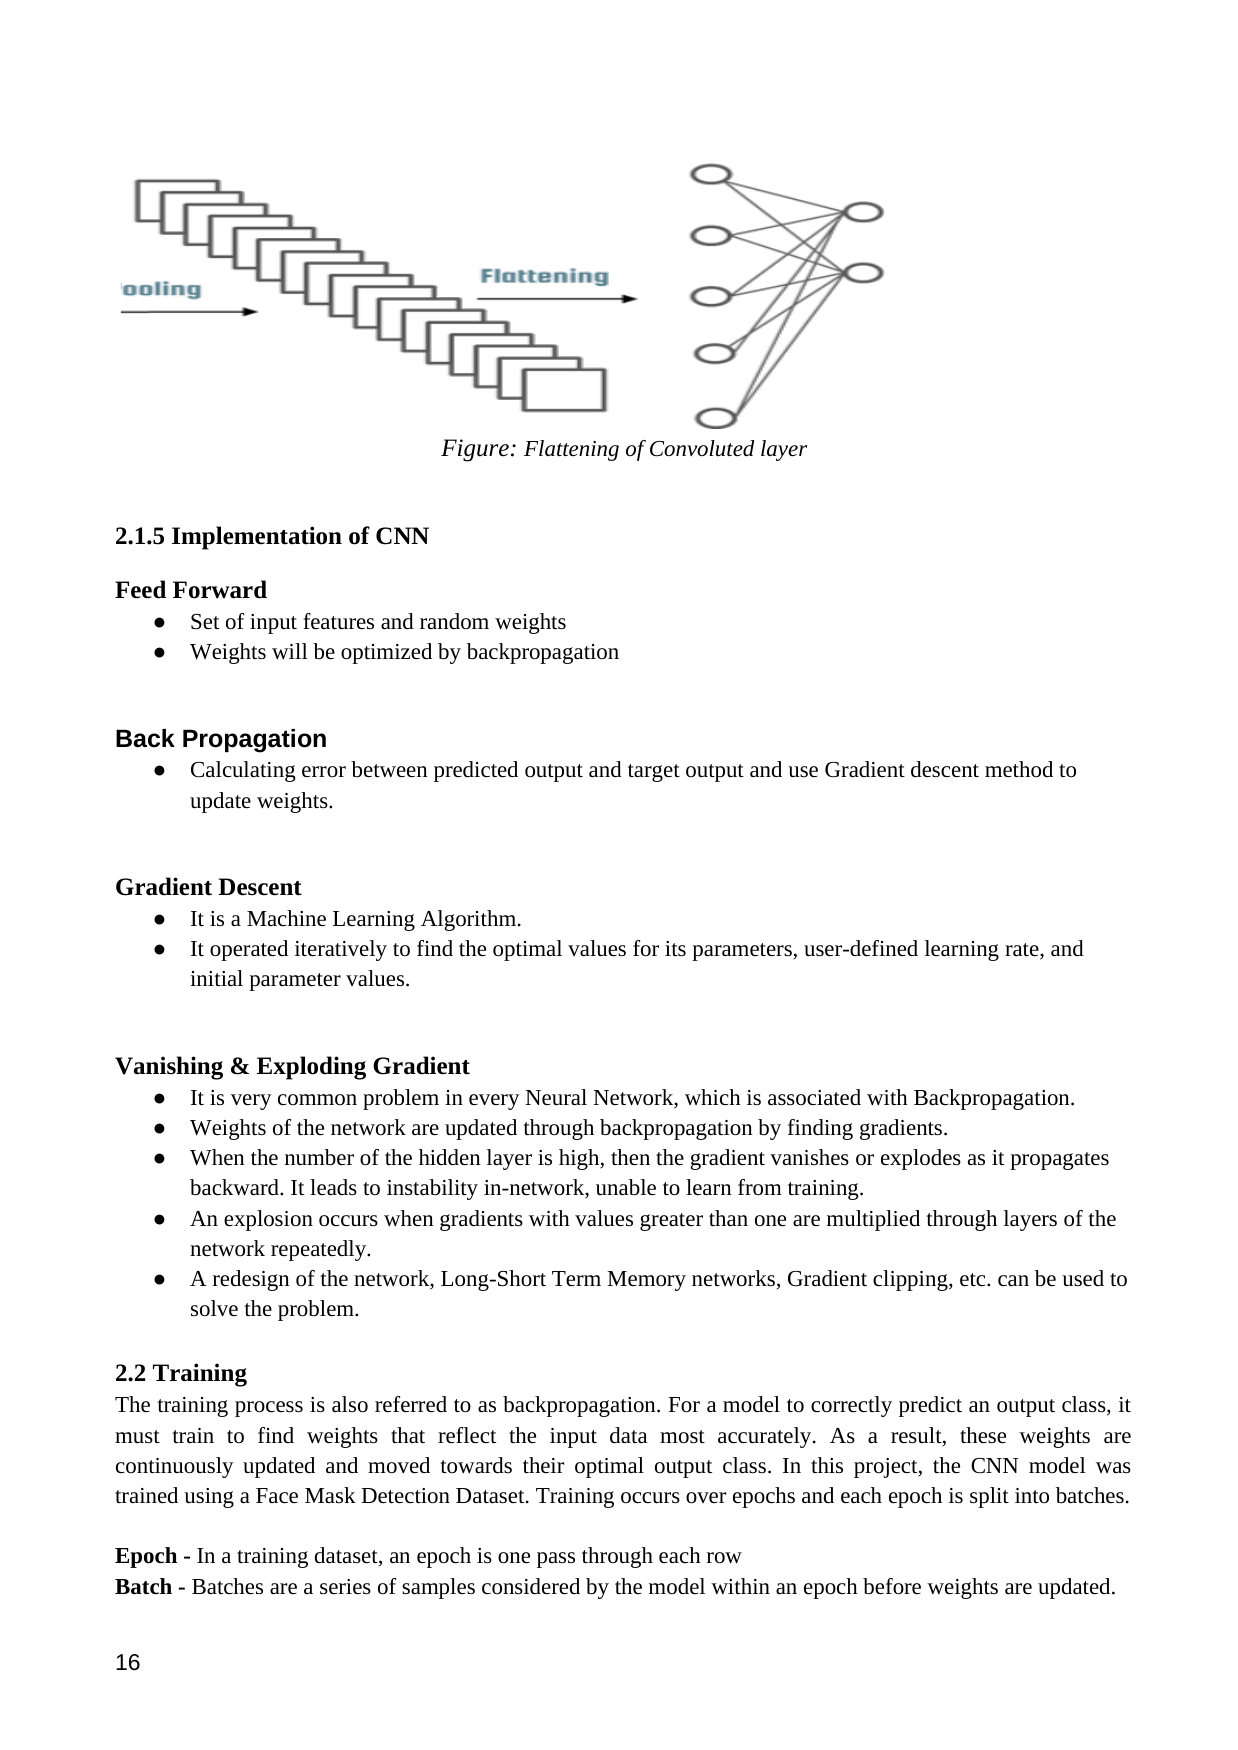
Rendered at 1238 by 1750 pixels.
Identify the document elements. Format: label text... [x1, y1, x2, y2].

text Epoch - In a training dataset, an epoch is one pass through each row [115, 1542, 1133, 1569]
text Batch - Batches are a series of samples considered by the model within an epoch before weights are updated. [115, 1573, 1133, 1599]
list Set of input features and random weights [152, 608, 1133, 634]
subtitle Vanishing & Exploding Gradient [115, 1051, 1133, 1079]
list Calculating error between predicted output and target output and use Gradient descent method to update weights. [152, 756, 1133, 813]
text The training process is also referred to as backpropagation. For a model to correctly predict an output class, it must train to find weights that reflect the input data most accurately. As a result, these weights are continuously updated and moved towards their optimal output class. In this project, the CNN model was trained using a Face Mask Detection Dataset. Training occurs over epochs and each epoch is split into batches. [115, 1391, 1133, 1508]
list An explosion occurs when gradients with values greater than one are multiplied through layers of the network repeatedly. [152, 1204, 1133, 1261]
list When the number of the hidden layer is high, then the gradient vanishes or explodes as it propagates backward. It leads to instability in-network, unable to learn from training. [152, 1144, 1133, 1201]
text 2.2 Training [115, 1358, 1133, 1387]
list It is very common problem in every Neural Network, which is associated with Backpropagation. [152, 1084, 1133, 1110]
subtitle Feed Forward [115, 575, 1133, 604]
list Weights will be optimized by backpropagation [152, 638, 1133, 664]
list A redesign of the network, Long-Short Term Memory networks, Gradient clipping, etc. can be used to solve the problem. [152, 1265, 1133, 1322]
subtitle Gradient Descent [115, 872, 1133, 901]
subtitle 2.1.5 Implementation of CNN [115, 521, 1133, 550]
list It operated iteratively to find the optimal values for its parameters, user-defined learning rate, and initial parameter values. [152, 935, 1133, 992]
picture [120, 141, 909, 429]
subtitle Back Propagation [115, 723, 1133, 752]
list It is a Machine Learning Algorithm. [152, 905, 1133, 931]
list Weights of the network are updated through backpropagation by finding gradients. [152, 1114, 1133, 1140]
text Figure: Flattening of Convoluted layer [115, 433, 1133, 461]
